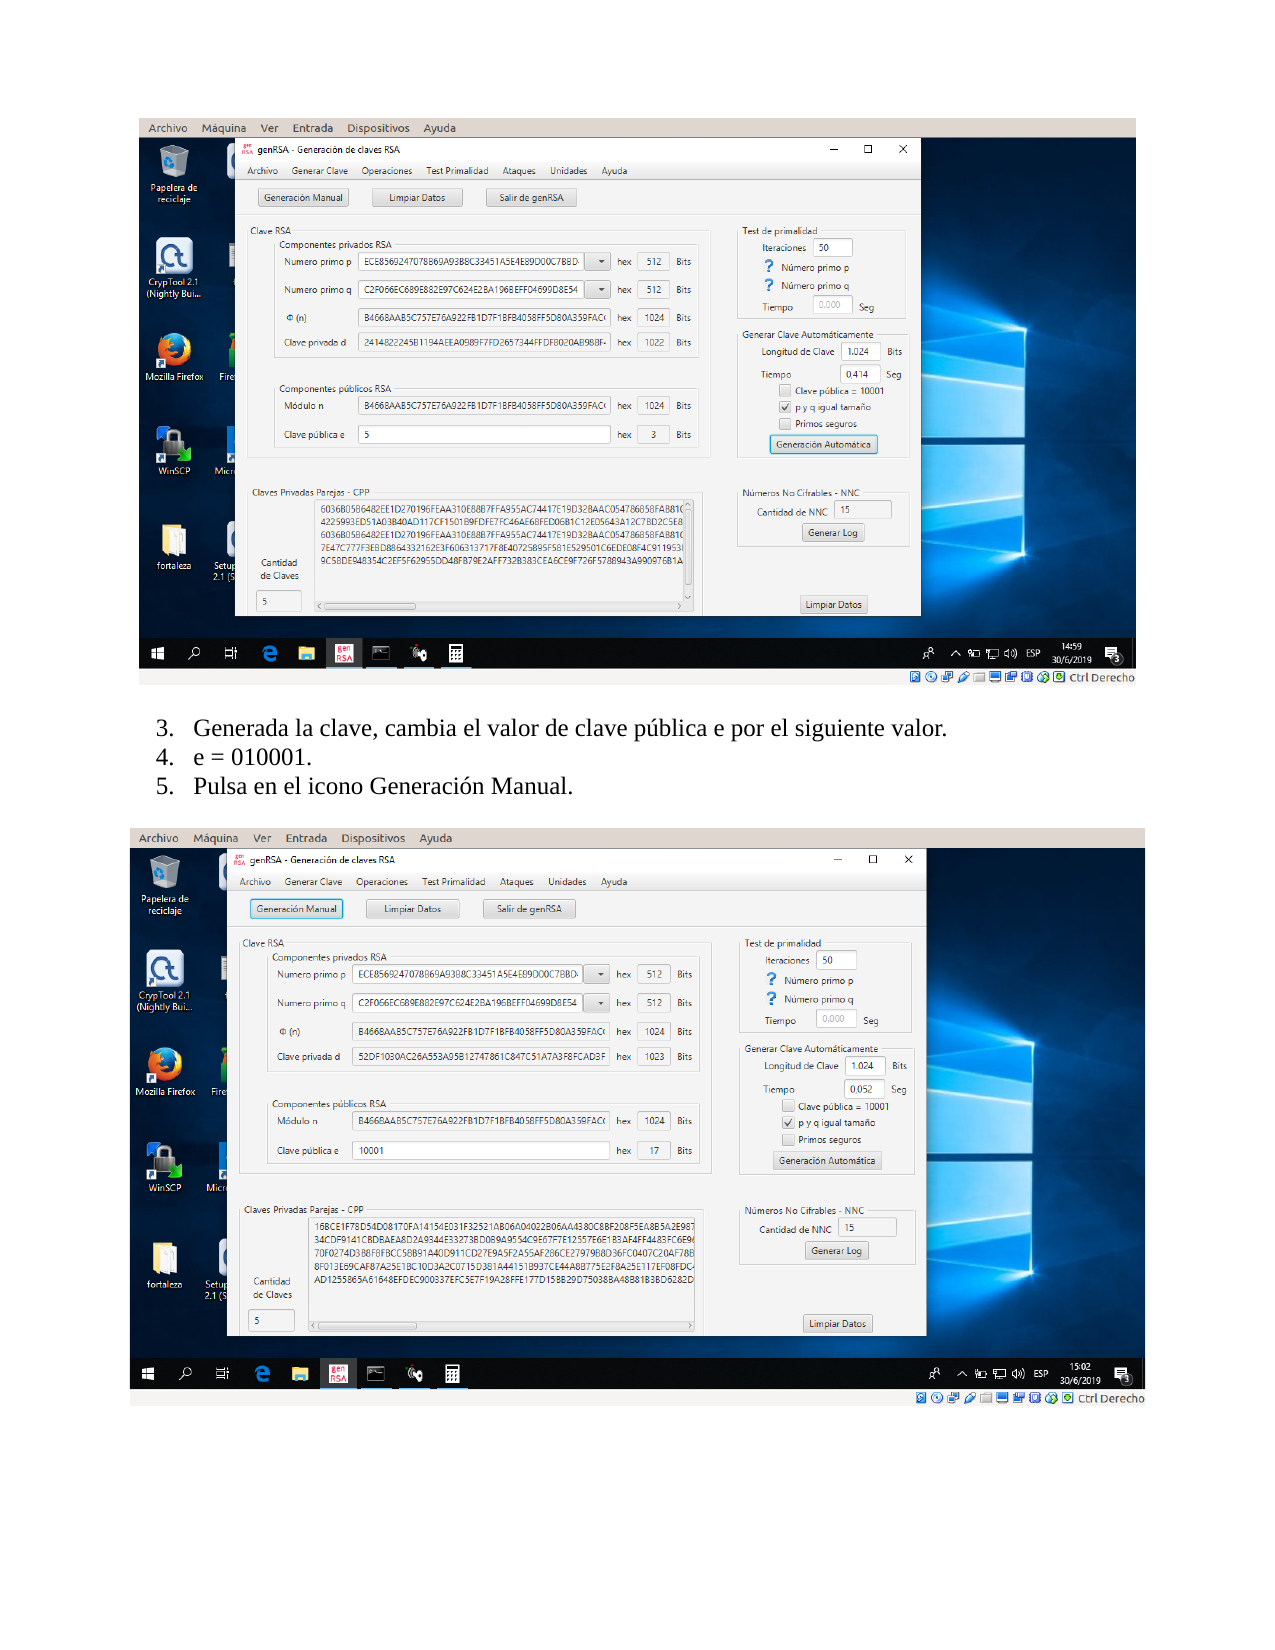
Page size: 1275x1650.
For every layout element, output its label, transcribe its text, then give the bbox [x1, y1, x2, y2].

picture [139, 118, 1136, 685]
list e = 010001. [156, 742, 1157, 771]
list Generada la clave, cambia el valor de clave pública e por el siguiente valor. [156, 713, 1157, 742]
picture [129, 828, 1146, 1406]
list Pulsa en el icono Generación Manual. [156, 771, 1157, 799]
